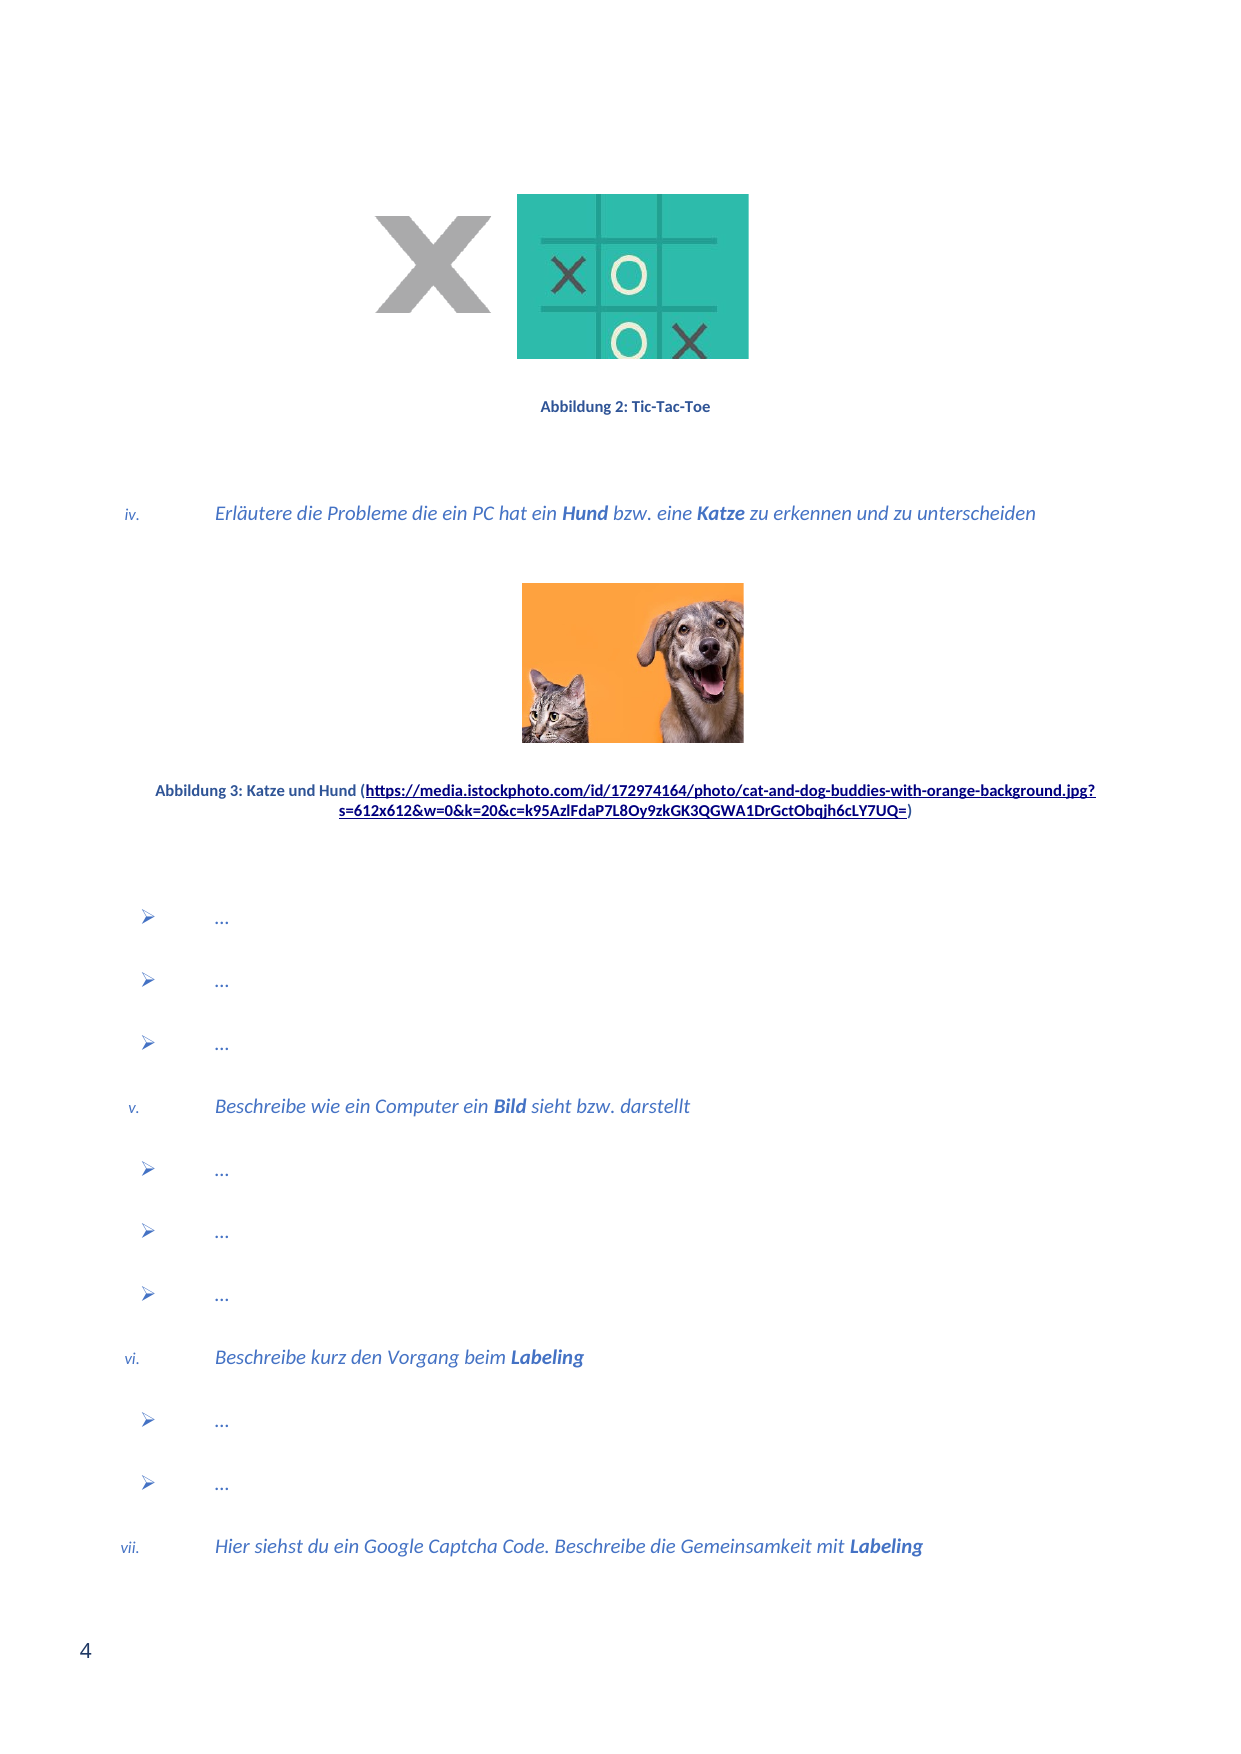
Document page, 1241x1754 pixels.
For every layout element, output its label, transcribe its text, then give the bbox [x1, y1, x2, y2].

table_cell [1111, 75, 1146, 1575]
table_cell 4. Aufgabe: Nenne 3 Merkmale eins Pangolins die ihn eindeutig identifizieren 5. Aufgabe: Definition Label: 6. Aufgabe: Teste Google Quickdraw aus: Abbildung 1:Google Quickdraw https://quickdraw.withgoogle.com/# 7. Aufgabe: Schaue dir folgendes Video an und beantworte die Fragen: Video 1: https://www.youtube.com/watch?v=HmUzceKCI9I&list=PL4puIg9yEU6yn_XR0TiSLroYO3KAlZmYY Erkläre den Begriff Algorithmus … Gib ein Beispiel für ein Algorithmus an … Gegeben sei folgendes Feld von Tic-Tac-Toe. Gib die Regel an, die ein Computer befolgend würde, bevor das nächste Symbol gesetzt wird und setze das „X“ an die richtige Stelle Regel: Abbildung 2: Tic-Tac-Toe Erläutere die Probleme die ein PC hat ein Hund bzw. eine Katze zu erkennen und zu unterscheiden Abbildung 3: Katze und Hund (https://media.istockphoto.com/id/172974164/photo/cat-and-dog-buddies-with-orange-background.jpg?s=612x612&w=0&k=20&c=k95AzlFdaP7L8Oy9zkGK3QGWA1DrGctObqjh6cLY7UQ=) … … … Beschreibe wie ein Computer ein Bild sieht bzw. darstellt … … … Beschreibe kurz den Vorgang beim Labeling … … Hier siehst du ein Google Captcha Code. Beschreibe die Gemeinsamkeit mit Labeling Abbildung 4: Google Captcha Code … … 8. Aufgabe: Erarbeitet in der Gruppe (3-4 Personen) jeweils ein Teilgebiet von KI. Am Anfang der nächsten Stunde stellt ihr in 2-3 Minuten dieses Teilgebiet kurz vor. Es reicht eine Präsentation mit 1 oder 2 Bildern und dann spricht jeder dazu. 9. Aufgabe: Notiere dir für jeden Vortrag mindestens 2 neue Erkenntnisse 10. Aufgabe : Nenne 3 Eigenschaften die ein „gesundes“ Lebensmittel für Dich hat … ... … 11. Aufgabe: Informiere dich zur Lebensmittelampel (https://de.wikipedia.org/wiki/Lebensmittelampel). Beschreibe den Vorteil der Ampel … … 12. Aufgabe: Klassifiziert die Lebensmittel mit GRÜN für Empfehlenswert (links) und ROT für Nicht Empfehlenswert (rechts). Du kannst die Zellen mit den Füllen Werkzeug entsprechend färben (siehe das Beispiel in BLAU) [140, 75, 1111, 1575]
table_cell [95, 75, 140, 1575]
